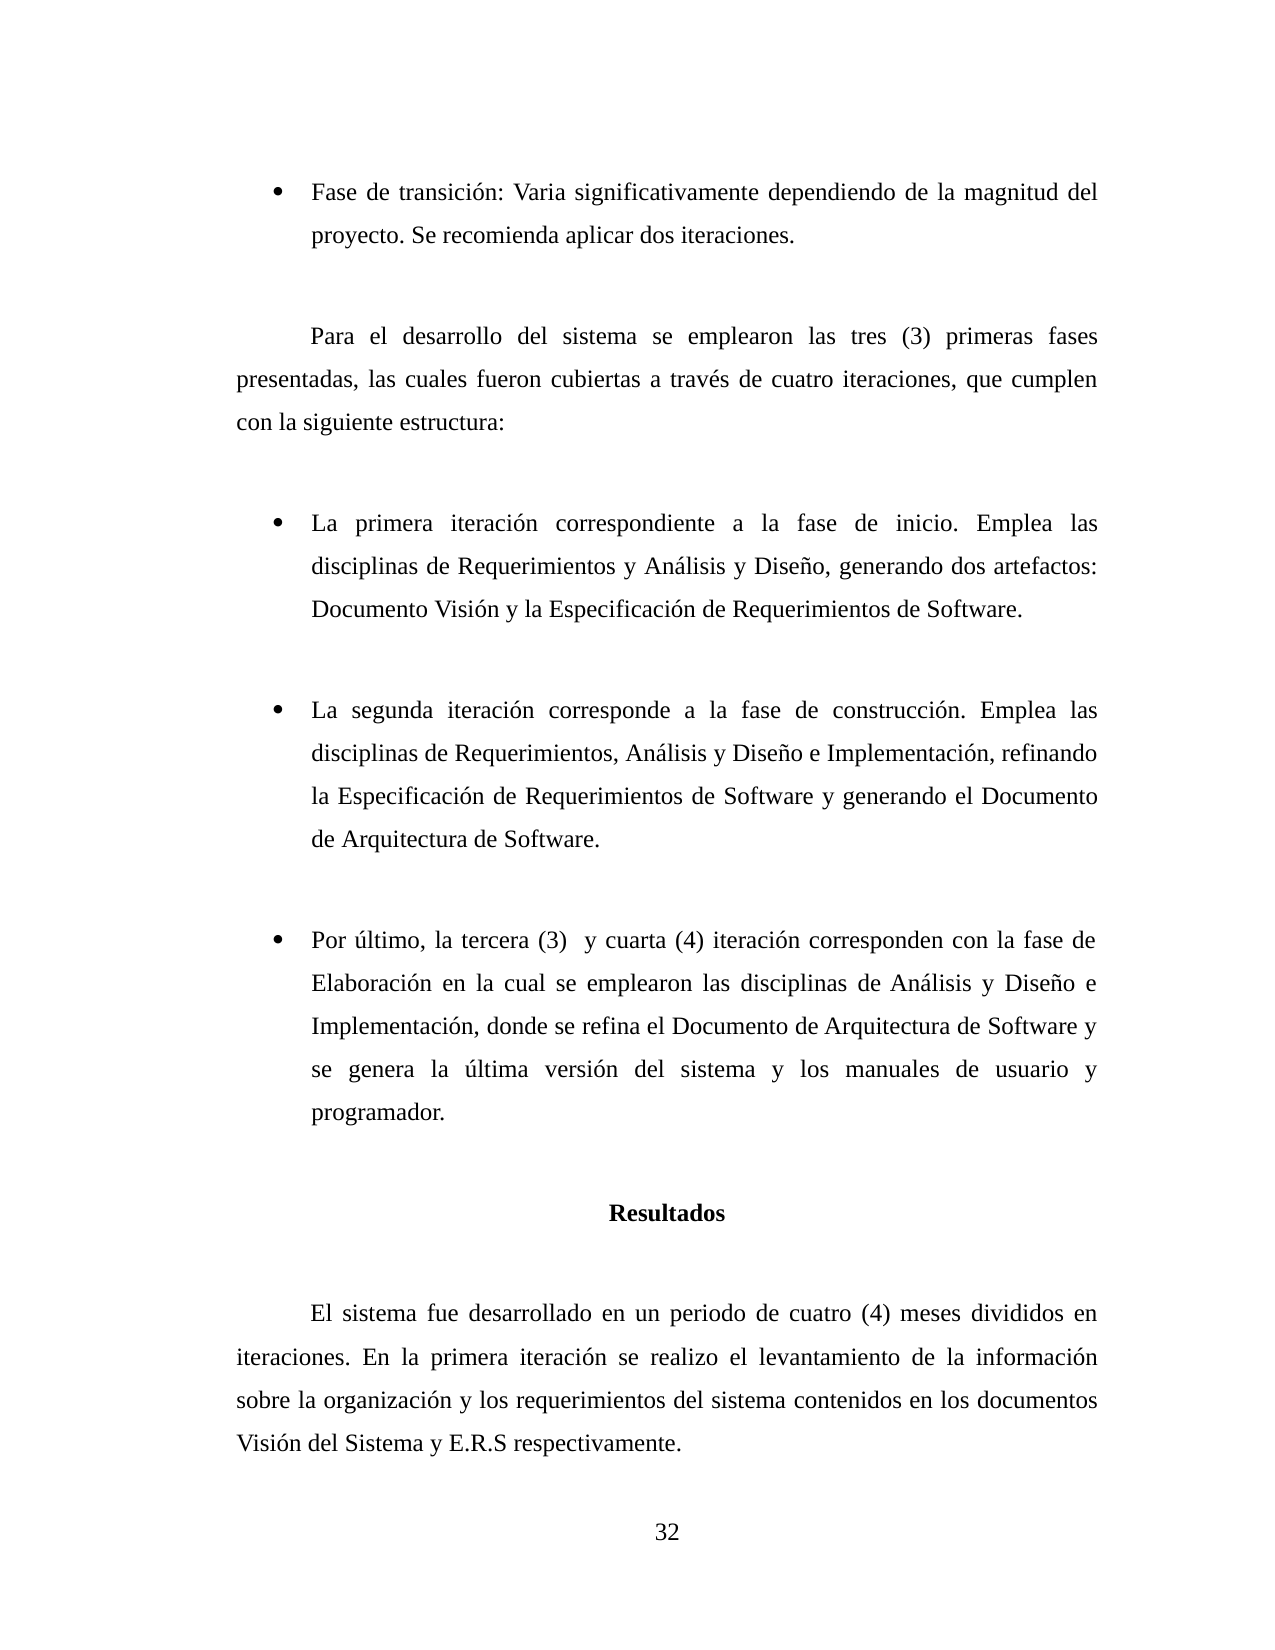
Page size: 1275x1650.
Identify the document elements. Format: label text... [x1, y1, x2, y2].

list La primera iteración correspondiente a la fase de inicio. Emplea las disciplinas de Requerimientos y Análisis y Diseño, generando dos artefactos: Documento Visión y la Especificación de Requerimientos de Software. [274, 508, 1098, 623]
list Por último, la tercera (3) y cuarta (4) iteración corresponden con la fase de Elaboración en la cual se emplearon las disciplinas de Análisis y Diseño e Implementación, donde se refina el Documento de Arquitectura de Software y se genera la última versión del sistema y los manuales de usuario y programador. [274, 925, 1098, 1126]
text Resultados [236, 1198, 1098, 1227]
text Para el desarrollo del sistema se emplearon las tres (3) primeras fases presentadas, las cuales fueron cubiertas a través de cuatro iteraciones, que cumplen con la siguiente estructura: [236, 321, 1098, 436]
text El sistema fue desarrollado en un periodo de cuatro (4) meses divididos en iteraciones. En la primera iteración se realizo el levantamiento de la información sobre la organización y los requerimientos del sistema contenidos en los documentos Visión del Sistema y E.R.S respectivamente. [236, 1298, 1098, 1457]
list Fase de transición: Varia significativamente dependiendo de la magnitud del proyecto. Se recomienda aplicar dos iteraciones. [274, 177, 1098, 249]
list La segunda iteración corresponde a la fase de construcción. Emplea las disciplinas de Requerimientos, Análisis y Diseño e Implementación, refinando la Especificación de Requerimientos de Software y generando el Documento de Arquitectura de Software. [274, 695, 1098, 853]
